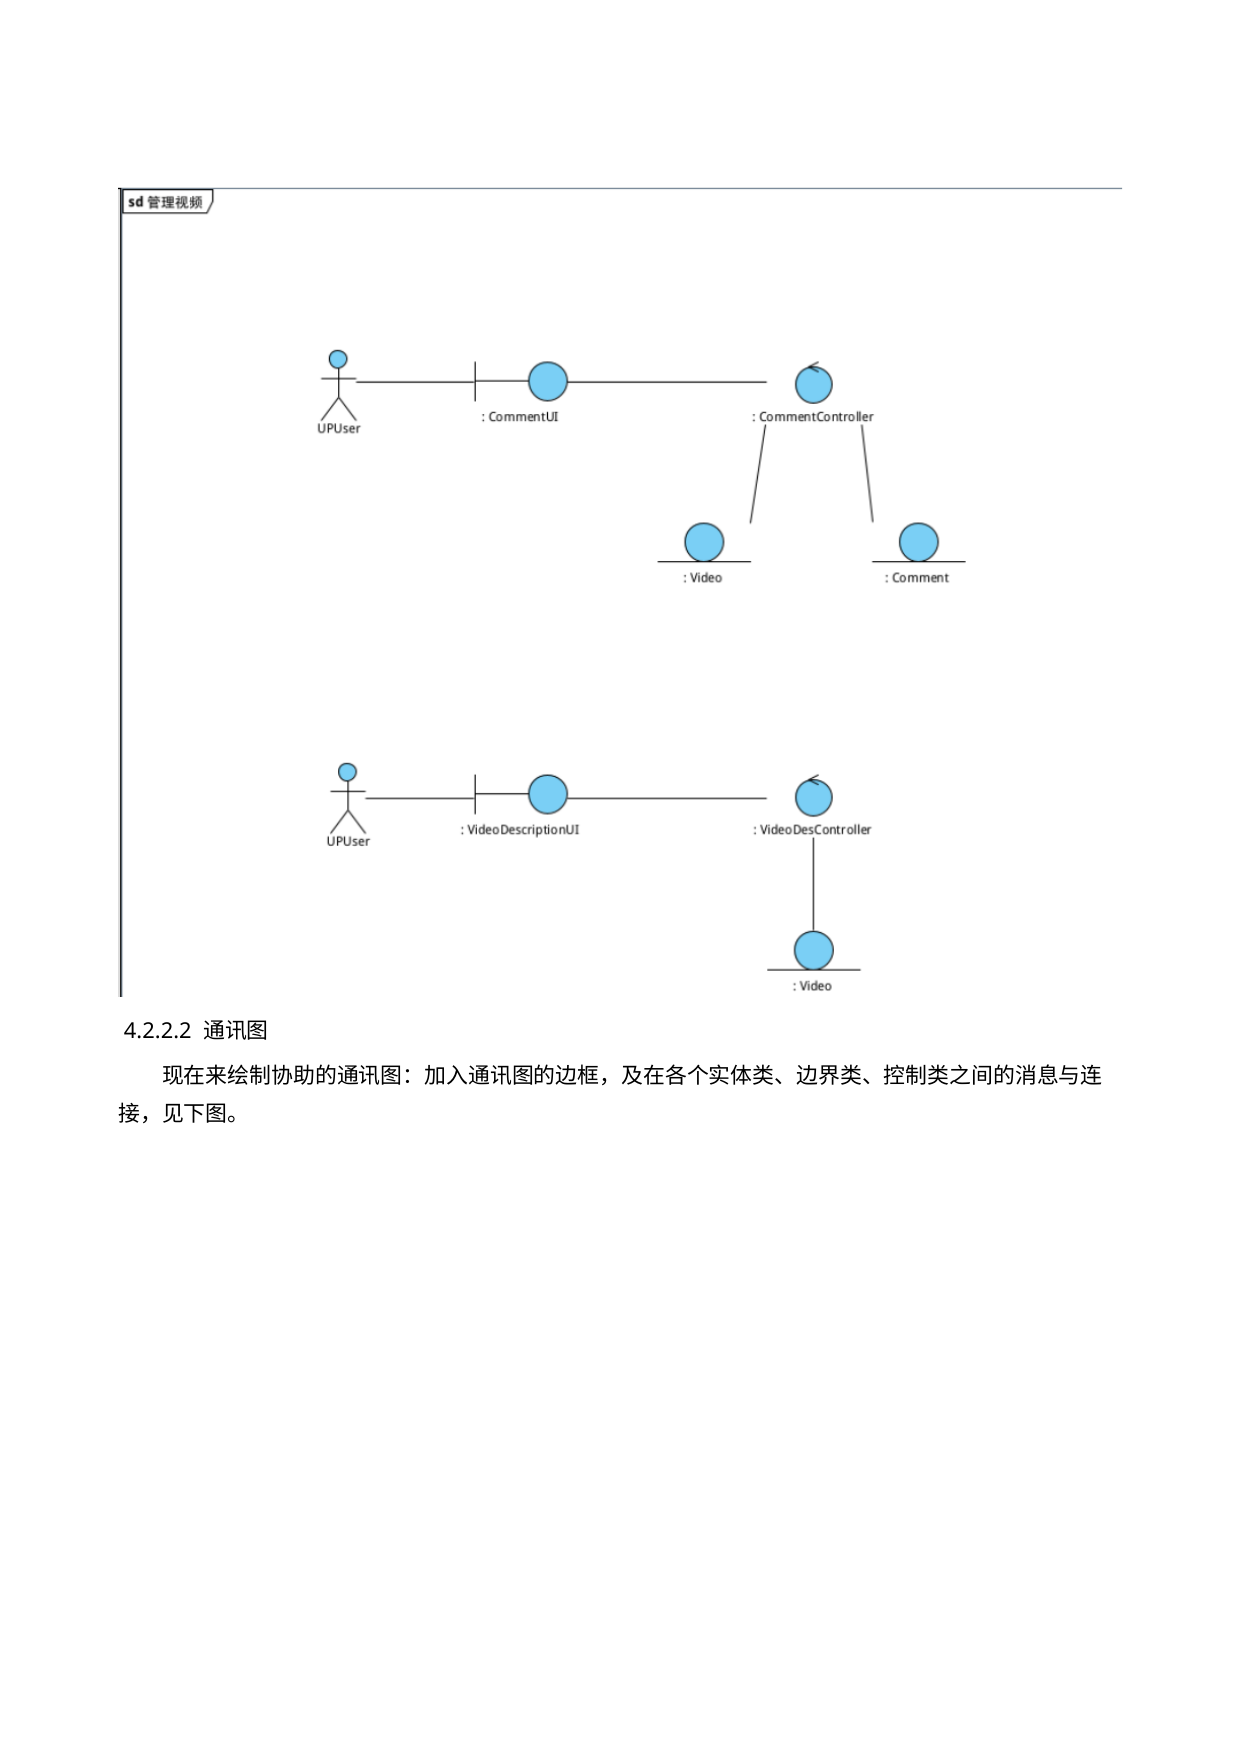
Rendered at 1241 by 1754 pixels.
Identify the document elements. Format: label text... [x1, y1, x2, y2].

picture [118, 187, 1123, 997]
text 现在来绘制协助的通讯图：加入通讯图的边框，及在各个实体类、边界类、控制类之间的消息与连接，见下图。 [118, 1058, 1122, 1127]
subtitle 通讯图 [118, 1013, 1122, 1045]
